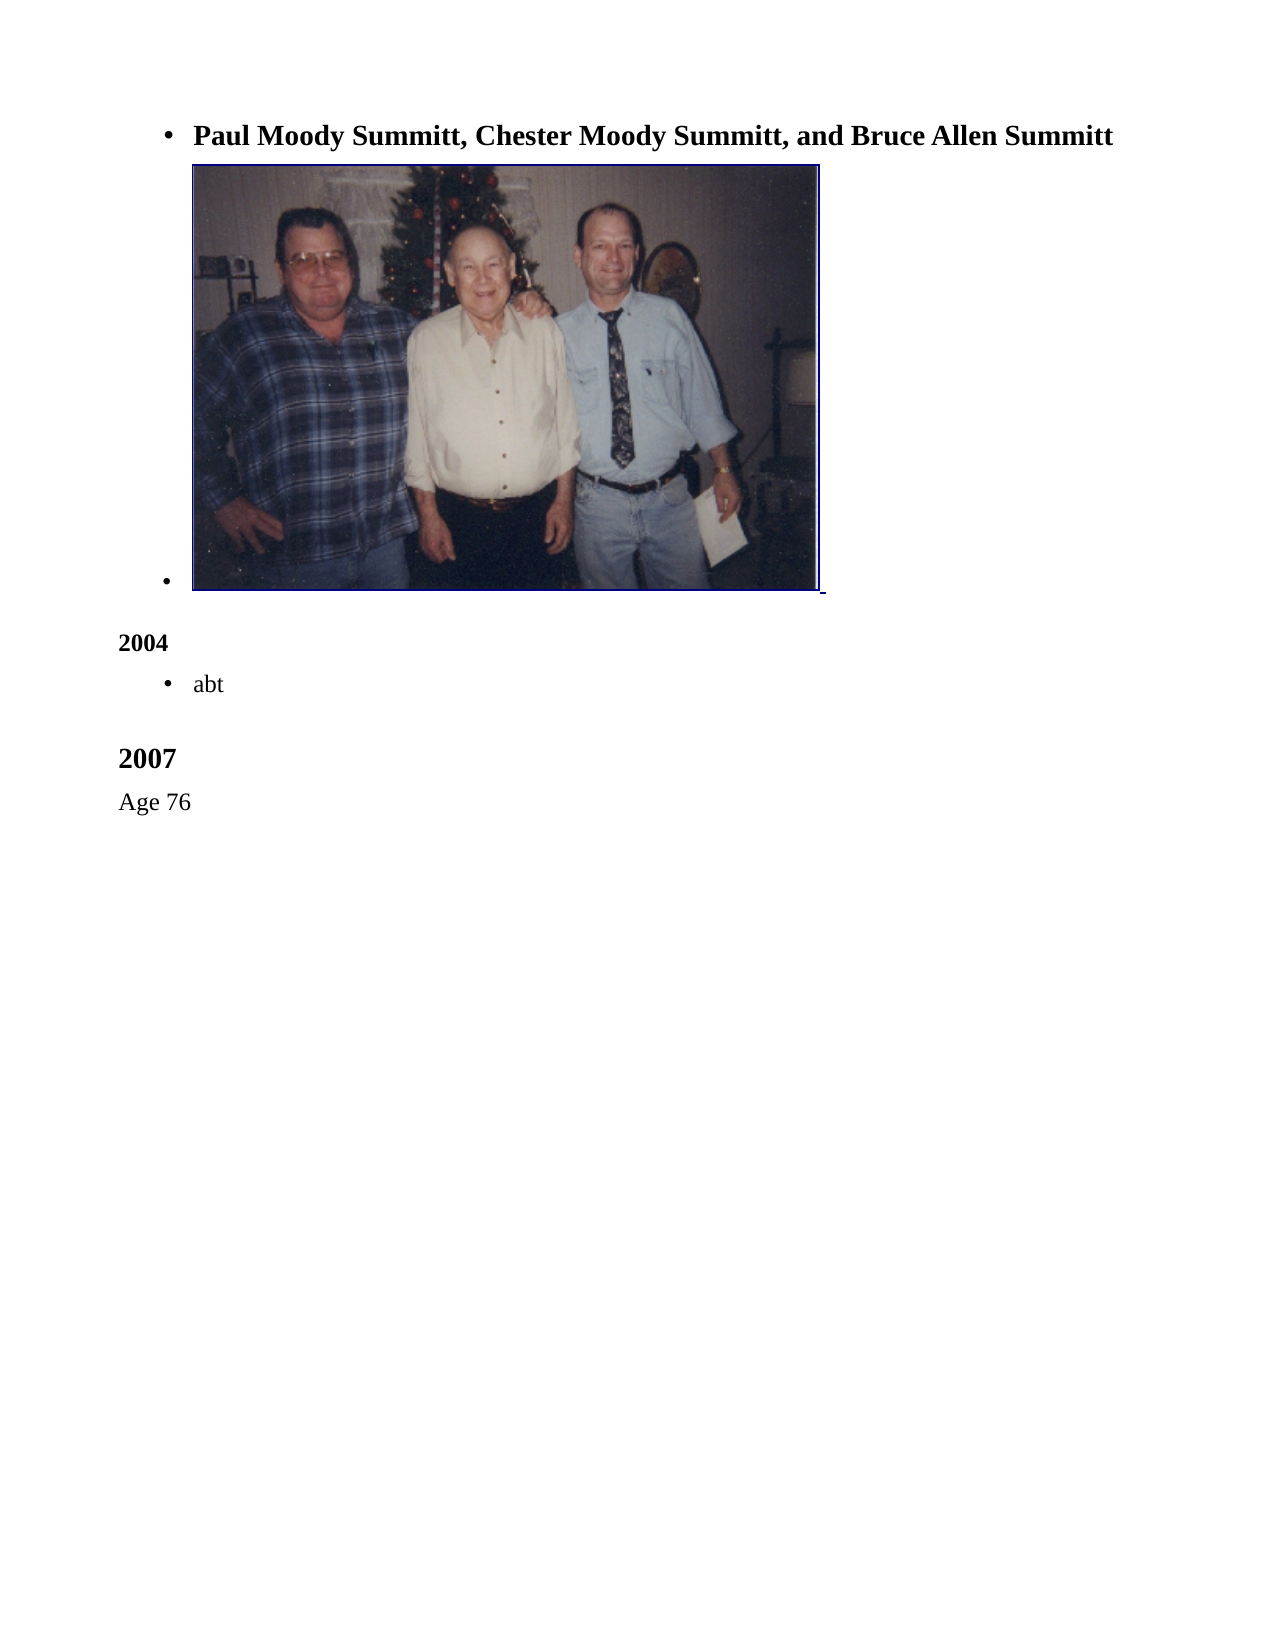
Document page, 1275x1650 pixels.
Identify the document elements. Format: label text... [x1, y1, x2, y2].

subtitle 2004 [118, 628, 1157, 656]
picture [193, 166, 818, 589]
subtitle 2007 [118, 741, 1157, 775]
subtitle Paul Moody Summitt, Chester Moody Summitt, and Bruce Allen Summitt [164, 118, 1157, 152]
text Age 76 [118, 787, 1157, 816]
list abt [164, 669, 1157, 698]
